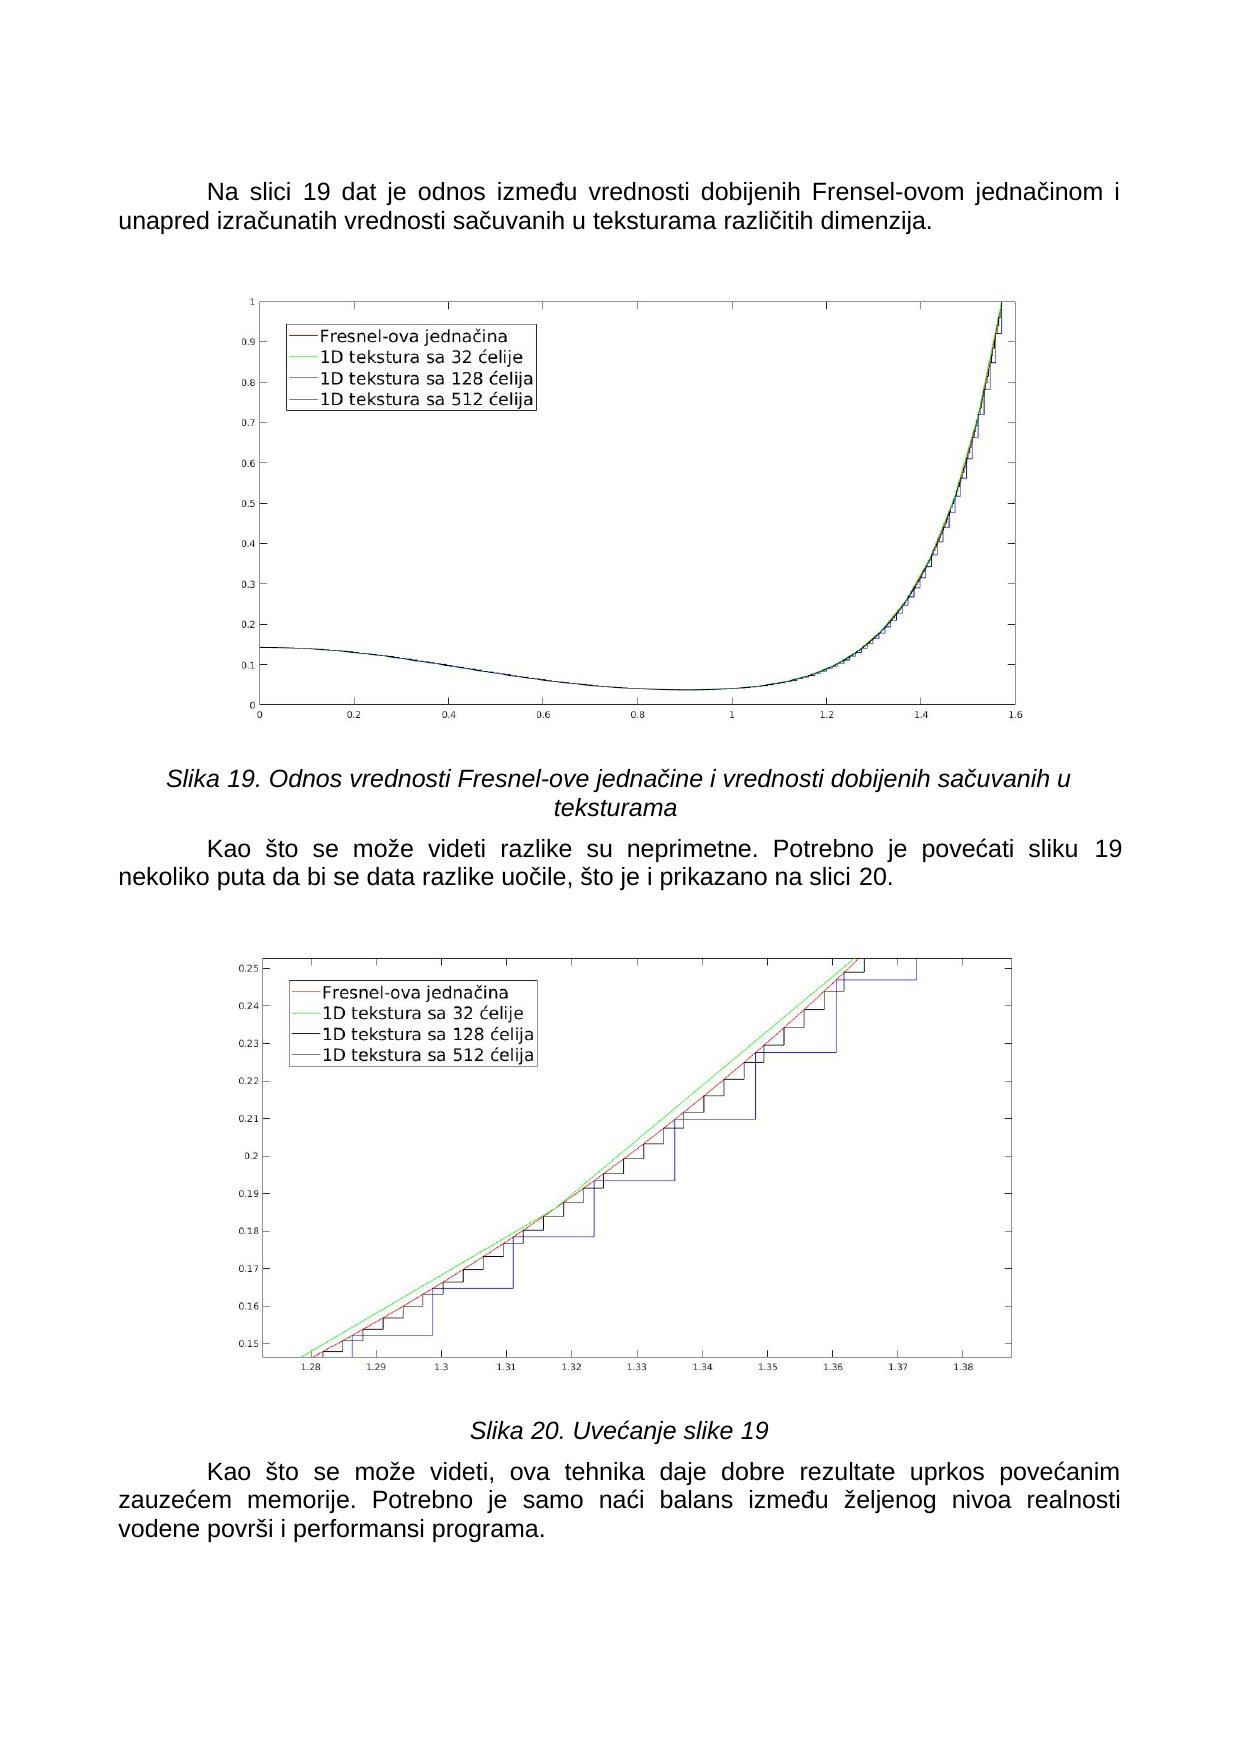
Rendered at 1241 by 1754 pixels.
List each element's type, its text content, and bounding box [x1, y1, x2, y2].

picture [137, 921, 1104, 1411]
text Slika 20. Uvećanje slike 19 [137, 1411, 1103, 1445]
text Kao što se može videti, ova tehnika daje dobre rezultate uprkos povećanim zauzećem memorije. Potrebno je samo naći balans između željenog nivoa realnosti vodene površi i performansi programa. [118, 903, 1122, 1543]
text Slika 19. Odnos vrednosti Fresnel-ove jednačine i vrednosti dobijenih sačuvanih u teksturama [132, 759, 1108, 822]
text Kao što se može videti razlike su neprimetne. Potrebno je povećati sliku 19 nekoliko puta da bi se data razlike uočile, što je i prikazano na slici 20. [118, 247, 1122, 891]
text Na slici 19 dat je odnos između vrednosti dobijenih Frensel-ovom jednačinom i unapred izračunatih vrednosti sačuvanih u teksturama različitih dimenzija. [118, 177, 1122, 235]
picture [132, 265, 1108, 759]
